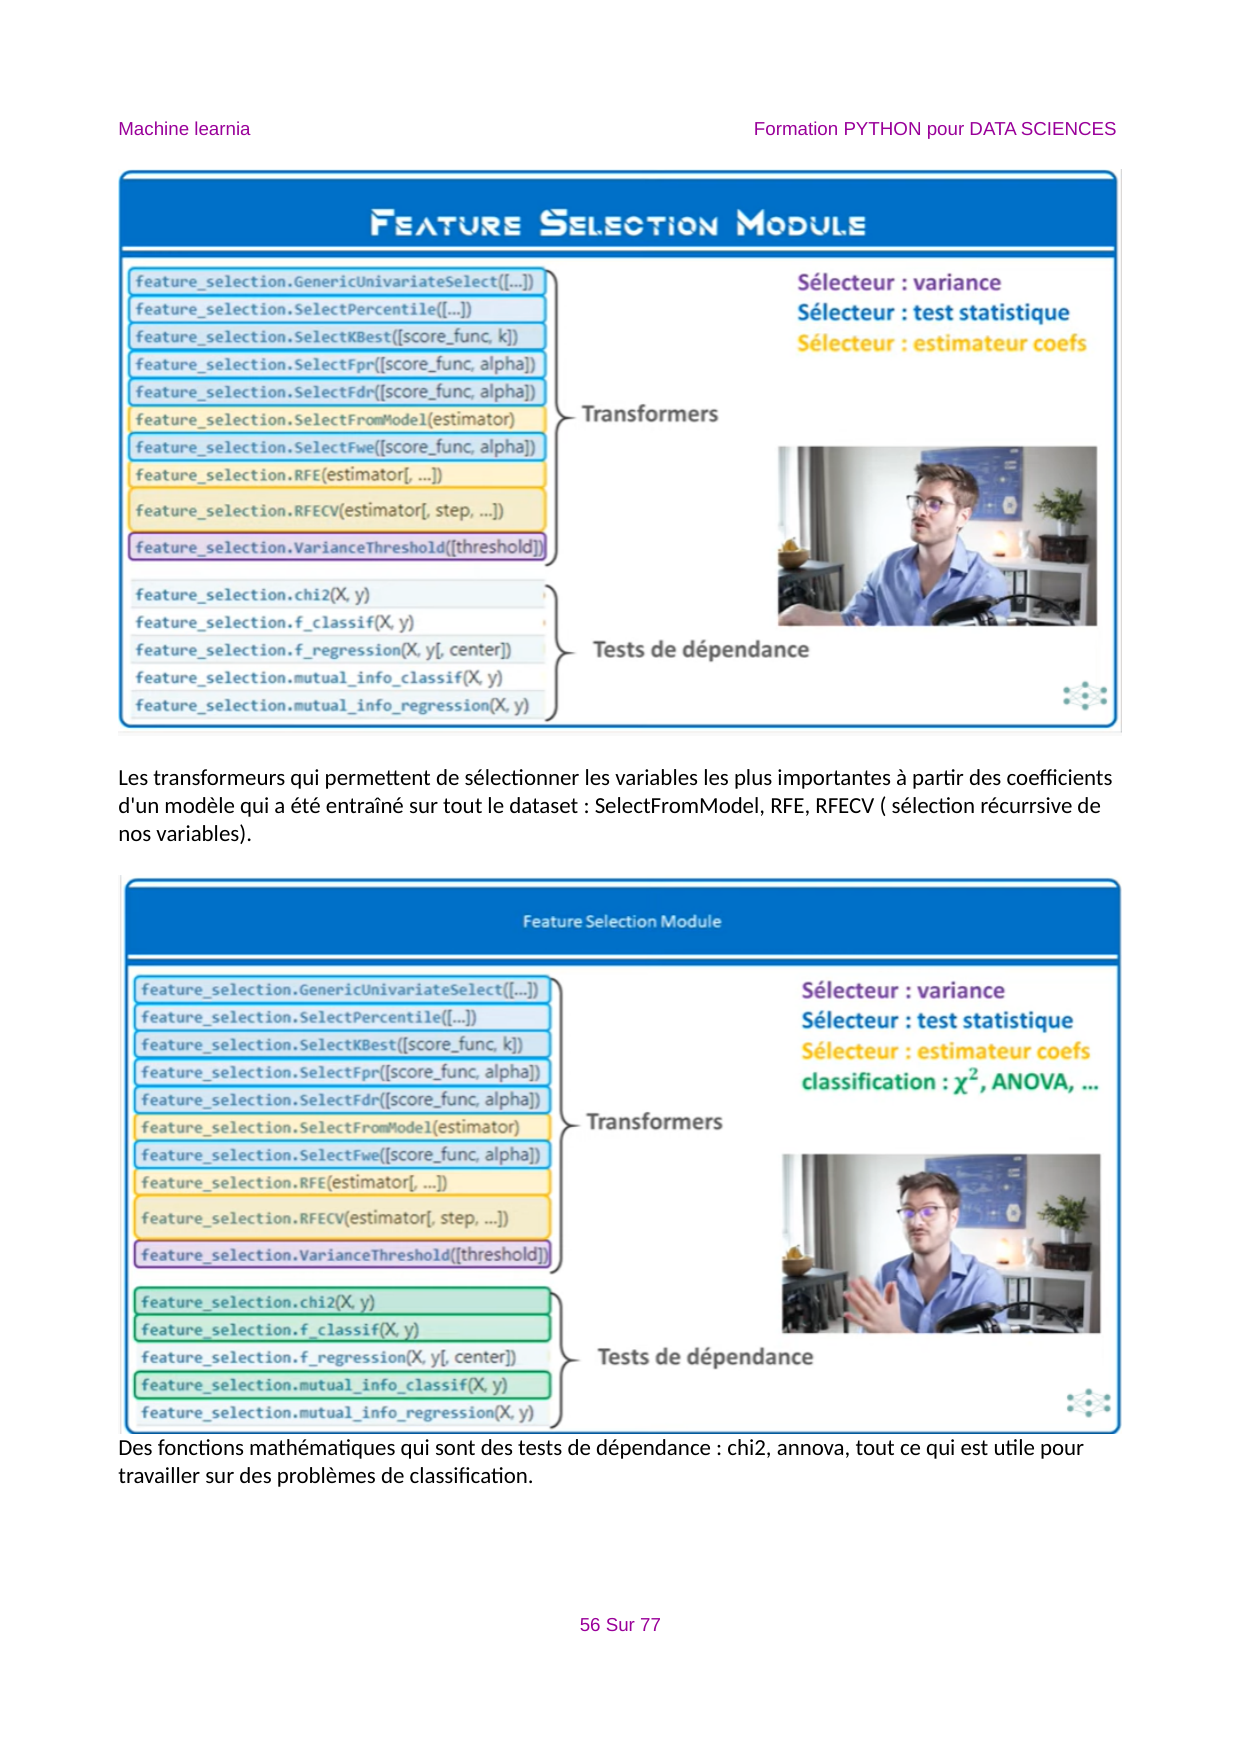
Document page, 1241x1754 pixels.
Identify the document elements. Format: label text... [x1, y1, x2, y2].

picture [118, 875, 1122, 1434]
text Des fonctions mathématiques qui sont des tests de dépendance : chi2, annova, tout ce qui est utile pour travailler sur des problèmes de classification. [118, 1434, 1122, 1489]
text Les transformeurs qui permettent de sélectionner les variables les plus importantes à partir des coefficients d'un modèle qui a été entraîné sur tout le dataset : SelectFromModel, RFE, RFECV ( sélection récurrsive de nos variables). [118, 763, 1122, 847]
picture [118, 169, 1122, 736]
